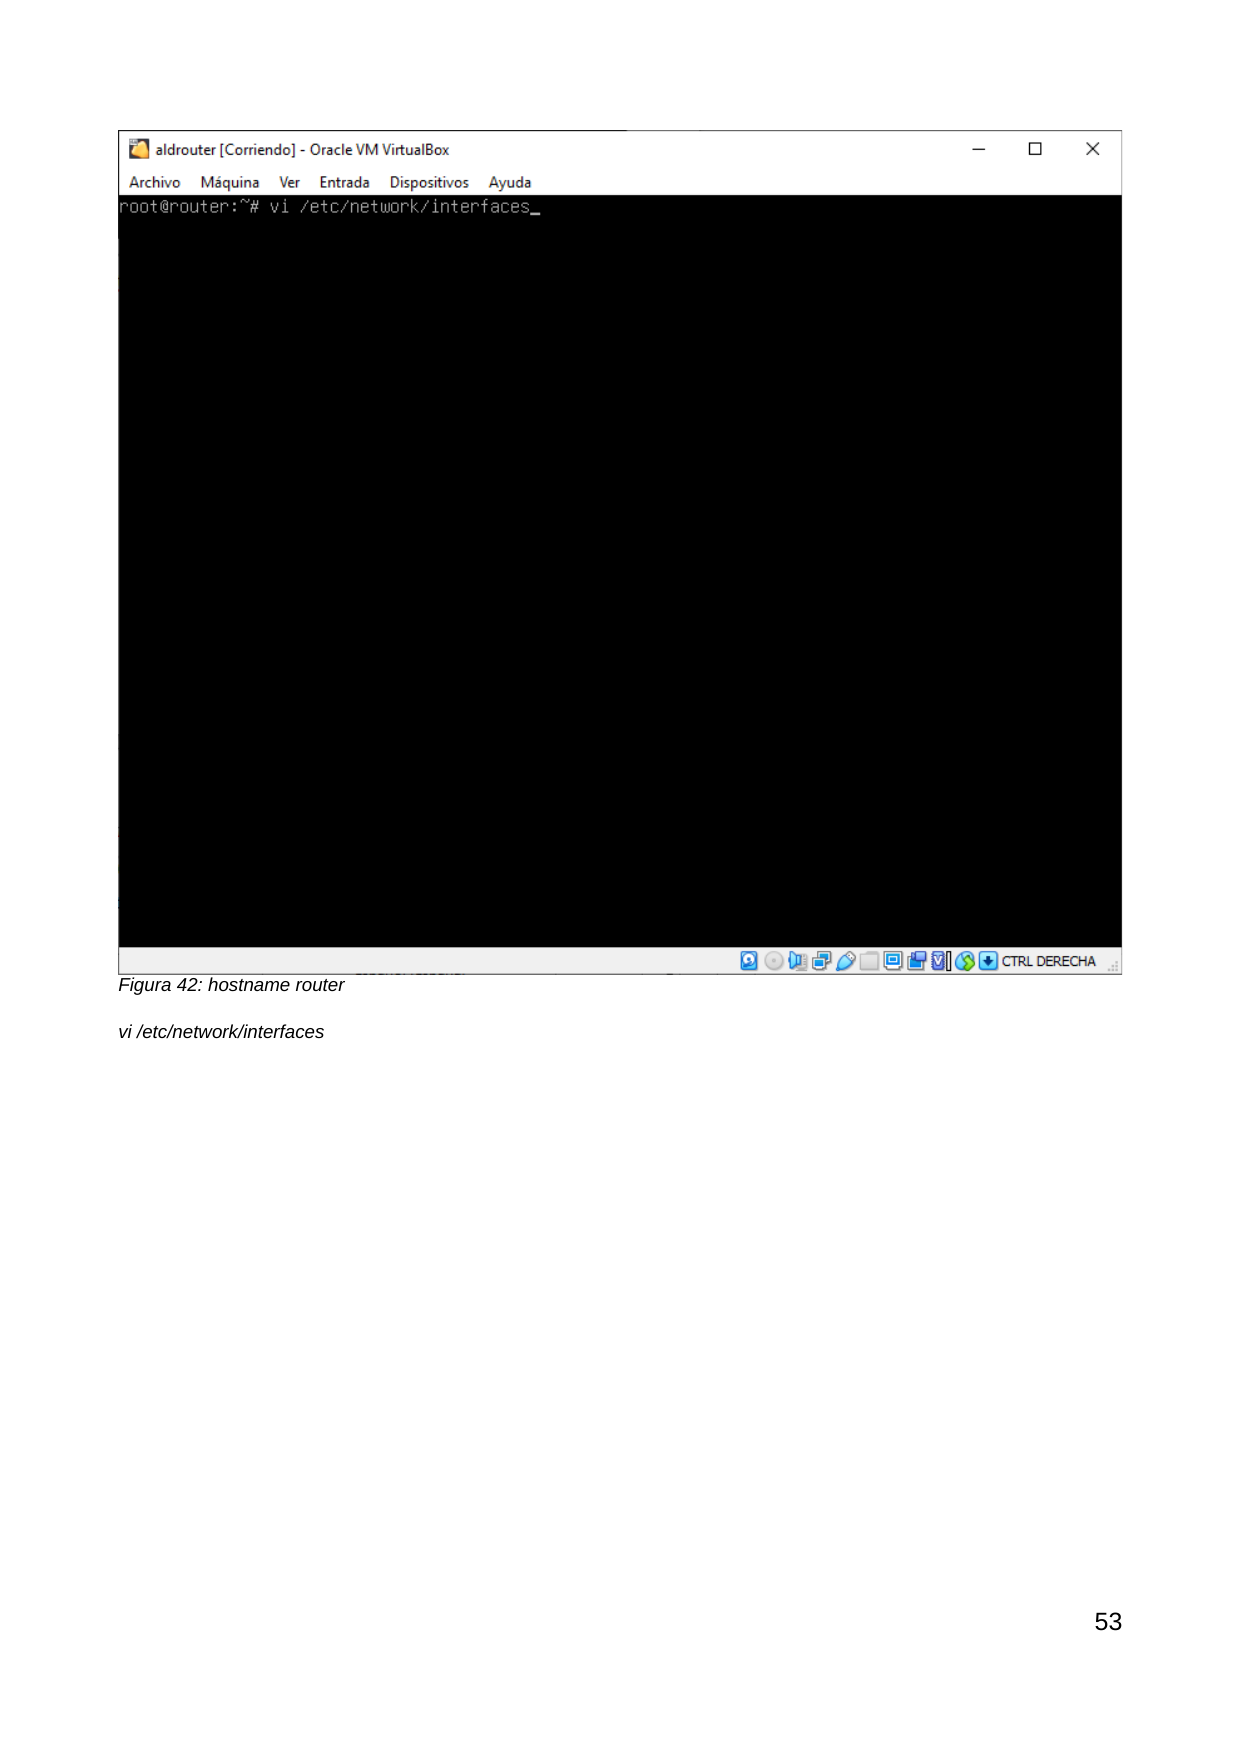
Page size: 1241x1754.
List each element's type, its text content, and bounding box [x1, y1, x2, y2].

picture [118, 130, 1123, 975]
text vi /etc/network/interfaces [118, 1021, 1122, 1042]
text Figura 42: hostname router [118, 975, 1122, 996]
